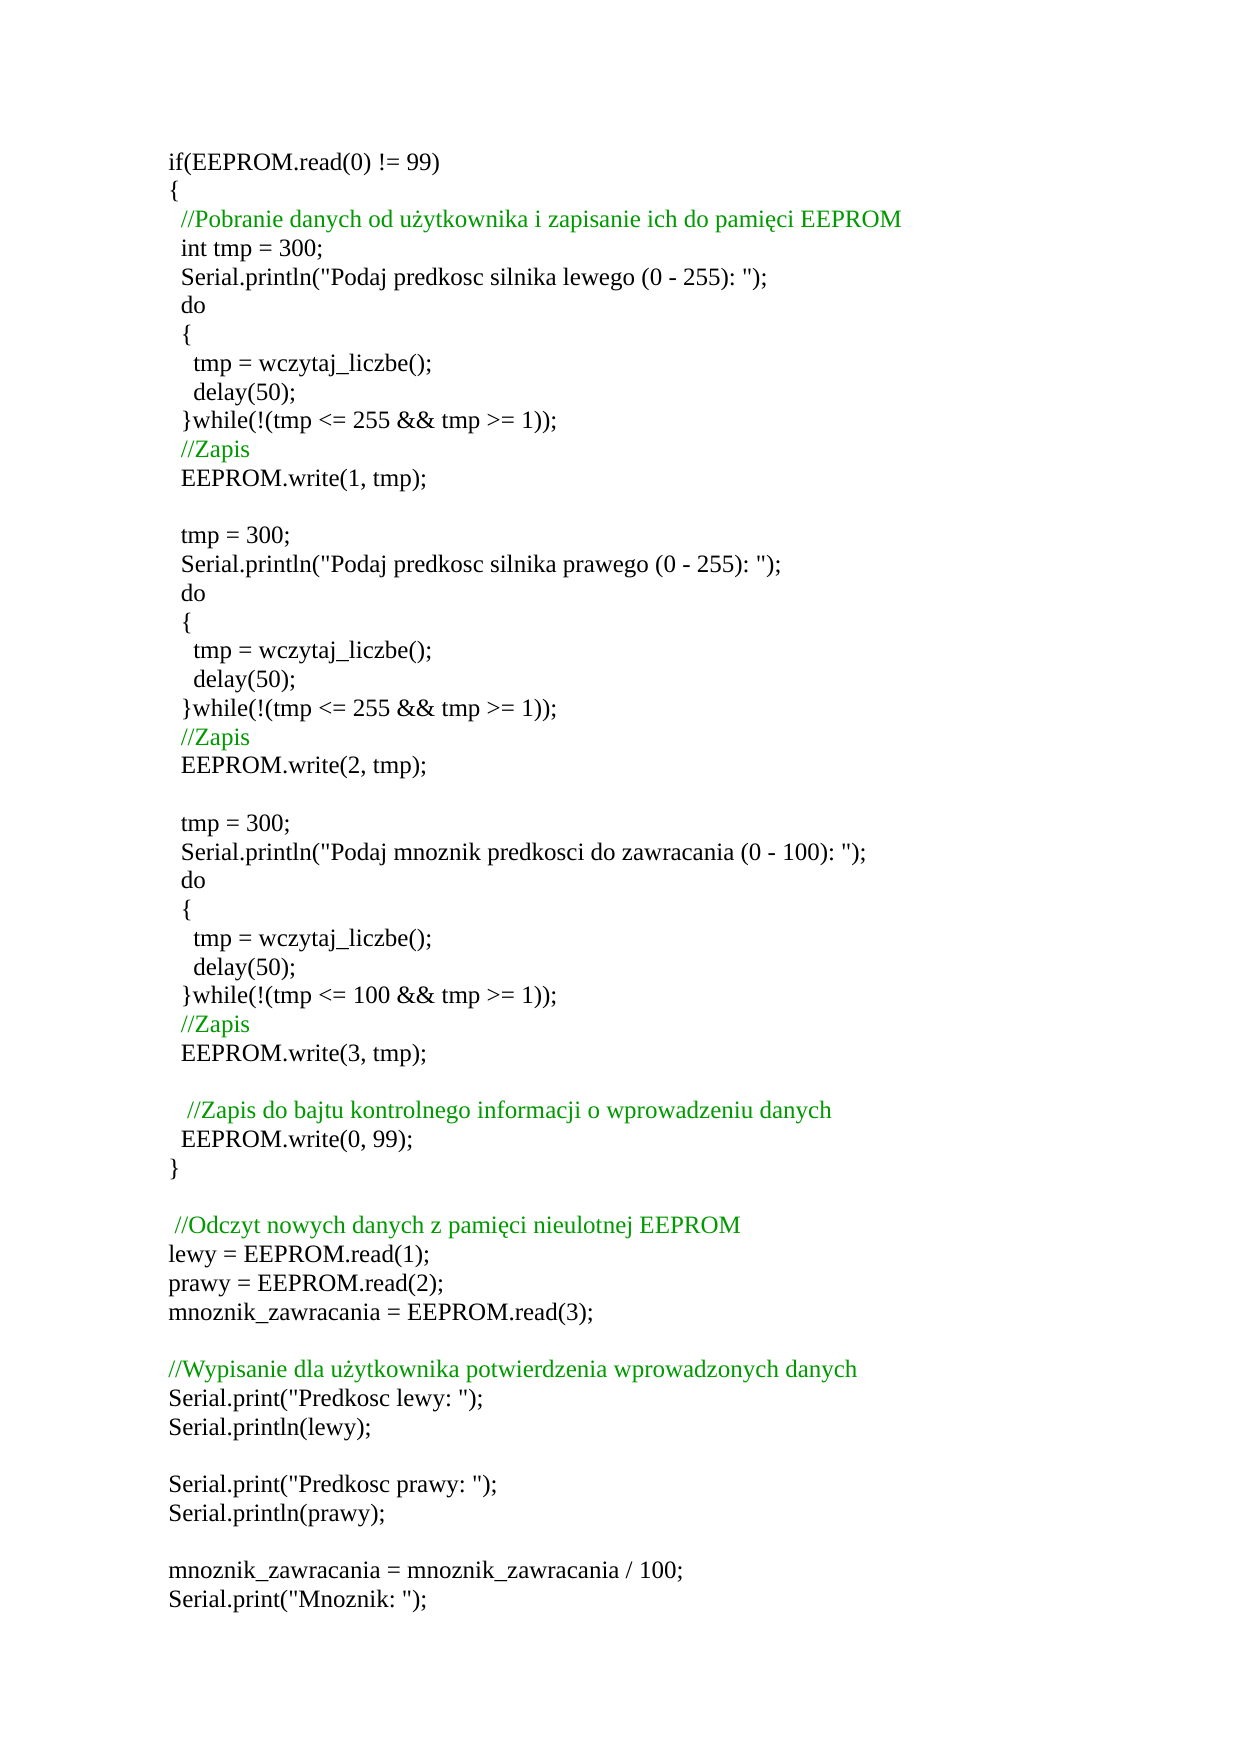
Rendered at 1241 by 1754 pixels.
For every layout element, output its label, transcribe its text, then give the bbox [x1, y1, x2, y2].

text do [118, 291, 1122, 319]
text tmp = wczytaj_liczbe(); [118, 348, 1122, 377]
text //Zapis [118, 722, 1122, 751]
text Serial.println(lewy); [118, 1412, 1122, 1441]
text tmp = 300; [118, 808, 1122, 837]
text EEPROM.write(0, 99); [118, 1124, 1122, 1153]
text prawy = EEPROM.read(2); [118, 1268, 1122, 1297]
text Serial.println("Podaj predkosc silnika lewego (0 - 255): "); [118, 262, 1122, 291]
text mnoznik_zawracania = EEPROM.read(3); [118, 1297, 1122, 1326]
text Serial.print("Predkosc lewy: "); [118, 1383, 1122, 1412]
text do [118, 866, 1122, 894]
text delay(50); [118, 664, 1122, 693]
text EEPROM.write(1, tmp); [118, 463, 1122, 492]
text tmp = wczytaj_liczbe(); [118, 923, 1122, 952]
text }while(!(tmp <= 255 && tmp >= 1)); [118, 693, 1122, 722]
text //Zapis do bajtu kontrolnego informacji o wprowadzeniu danych [118, 1096, 1122, 1124]
text tmp = wczytaj_liczbe(); [118, 636, 1122, 664]
text { [118, 607, 1122, 636]
text mnoznik_zawracania = mnoznik_zawracania / 100; [118, 1556, 1122, 1584]
text Serial.print("Mnoznik: "); [118, 1584, 1122, 1613]
text } [118, 1153, 1122, 1182]
text { [118, 894, 1122, 923]
text lewy = EEPROM.read(1); [118, 1239, 1122, 1268]
text //Zapis [118, 434, 1122, 463]
text }while(!(tmp <= 255 && tmp >= 1)); [118, 406, 1122, 434]
text if(EEPROM.read(0) != 99) [118, 147, 1122, 176]
text delay(50); [118, 377, 1122, 406]
text EEPROM.write(3, tmp); [118, 1038, 1122, 1067]
text //Odczyt nowych danych z pamięci nieulotnej EEPROM [118, 1211, 1122, 1239]
text int tmp = 300; [118, 233, 1122, 262]
text delay(50); [118, 952, 1122, 981]
text //Zapis [118, 1009, 1122, 1038]
text //Wypisanie dla użytkownika potwierdzenia wprowadzonych danych [118, 1354, 1122, 1383]
text do [118, 578, 1122, 607]
text Serial.println(prawy); [118, 1498, 1122, 1527]
text //Pobranie danych od użytkownika i zapisanie ich do pamięci EEPROM [118, 204, 1122, 233]
text EEPROM.write(2, tmp); [118, 751, 1122, 779]
text Serial.println("Podaj predkosc silnika prawego (0 - 255): "); [118, 549, 1122, 578]
text tmp = 300; [118, 521, 1122, 549]
text Serial.print("Predkosc prawy: "); [118, 1469, 1122, 1498]
text { [118, 319, 1122, 348]
text }while(!(tmp <= 100 && tmp >= 1)); [118, 981, 1122, 1009]
text Serial.println("Podaj mnoznik predkosci do zawracania (0 - 100): "); [118, 837, 1122, 866]
text { [118, 176, 1122, 204]
